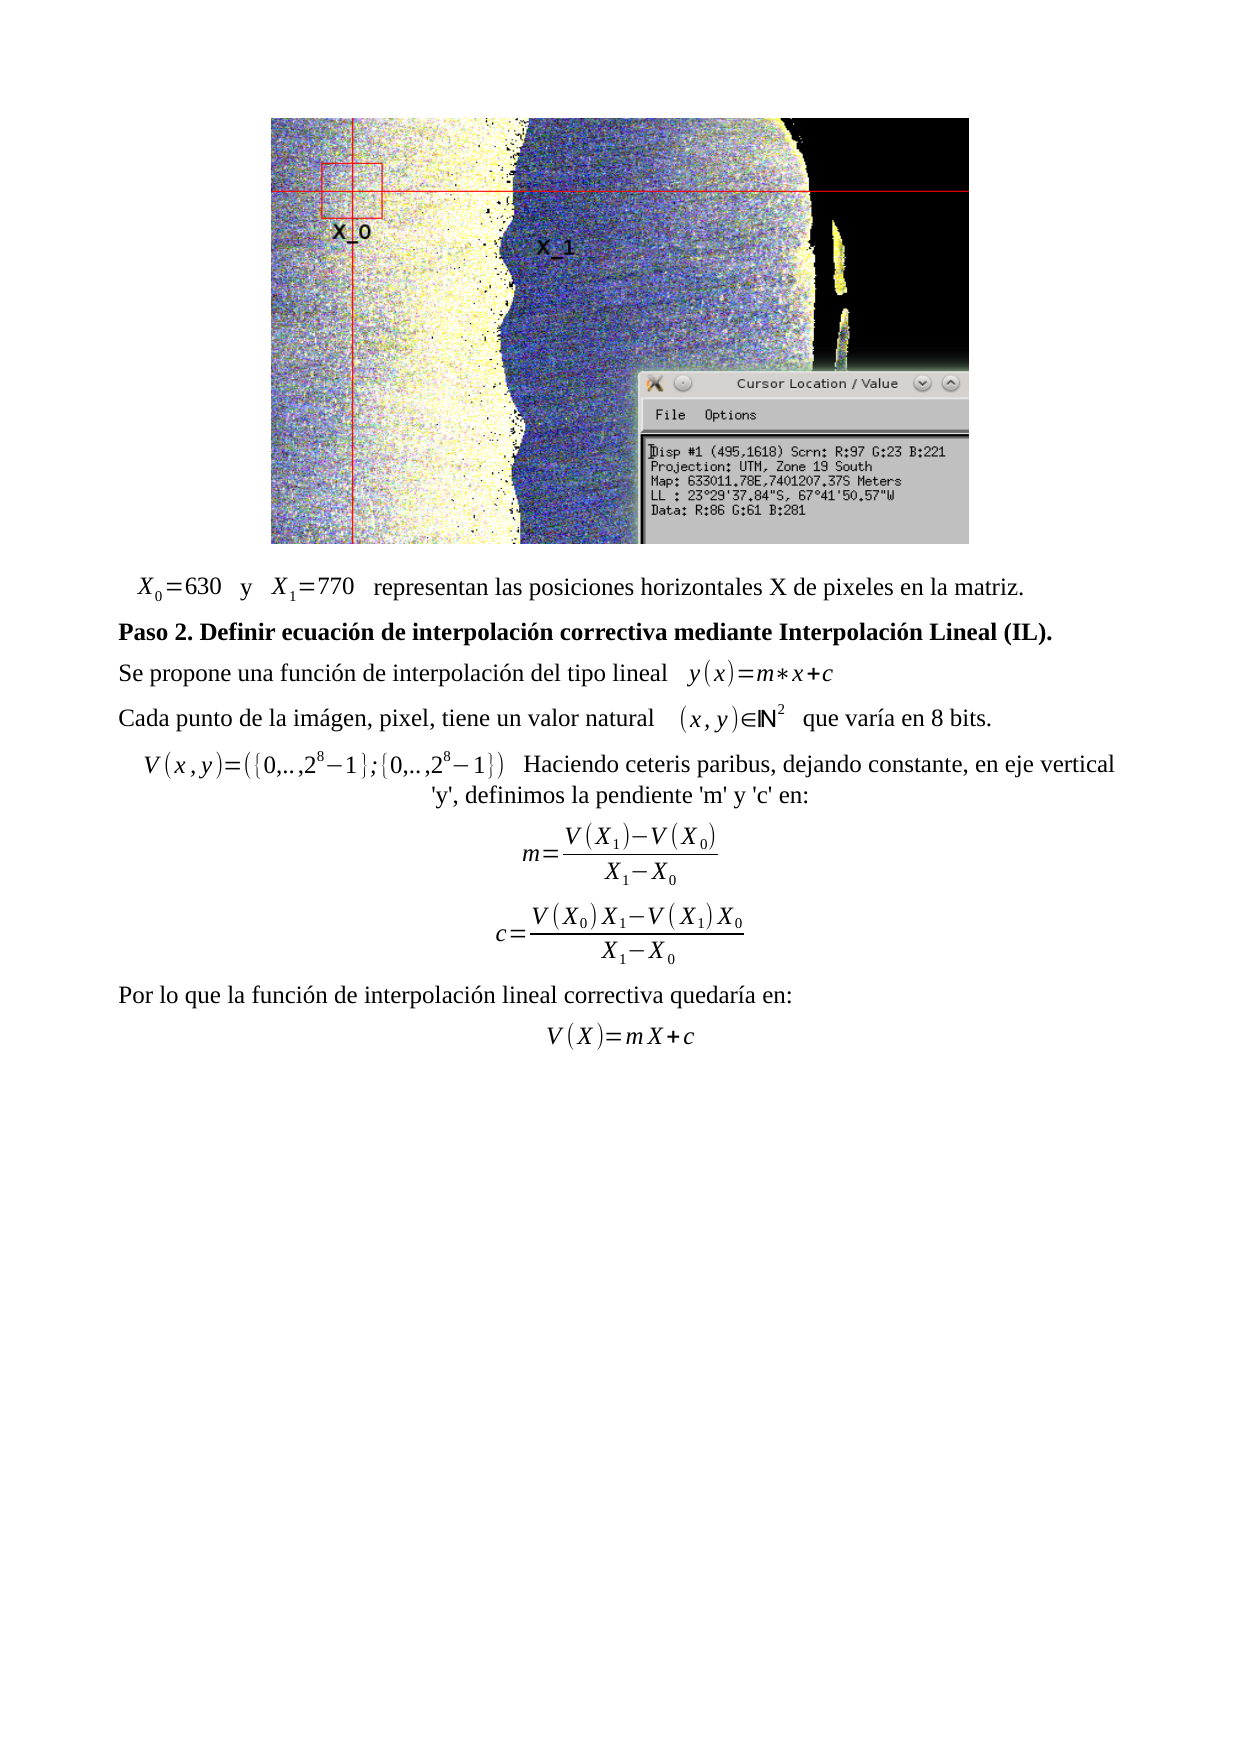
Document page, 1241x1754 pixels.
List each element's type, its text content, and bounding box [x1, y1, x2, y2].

text Por lo que la función de interpolación lineal correctiva quedaría en: [118, 980, 1122, 1009]
text yrepresentan las posiciones horizontales X de pixeles en la matriz. [118, 572, 1122, 604]
text Cada punto de la imágen, pixel, tiene un valor natural que varía en 8 bits. [118, 701, 1122, 734]
picture [271, 118, 969, 544]
text Haciendo ceteris paribus, dejando constante, en eje vertical 'y', definimos la pendiente 'm' y 'c' en: [118, 747, 1122, 809]
text Se propone una función de interpolación del tipo lineal [118, 658, 1122, 688]
text Paso 2. Definir ecuación de interpolación correctiva mediante Interpolación Lineal (IL). [118, 617, 1122, 646]
